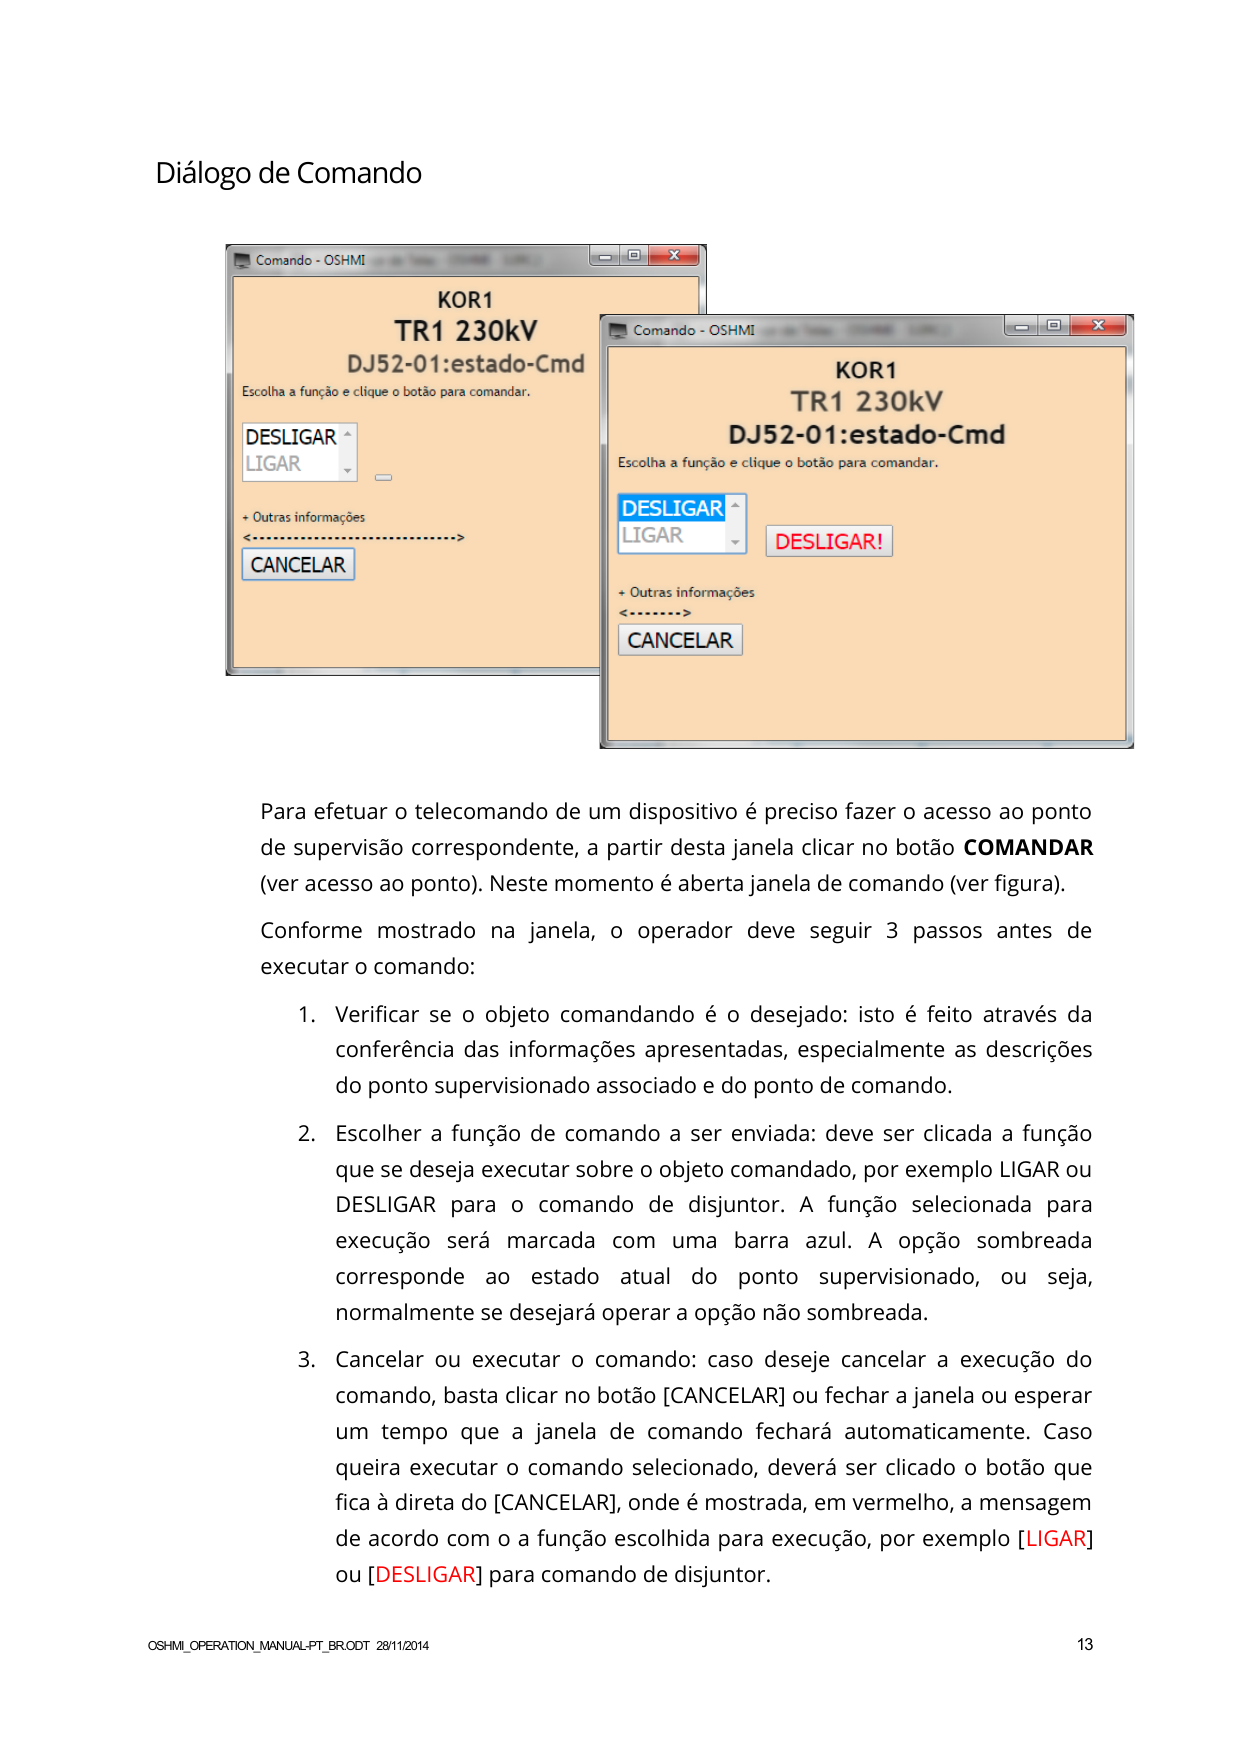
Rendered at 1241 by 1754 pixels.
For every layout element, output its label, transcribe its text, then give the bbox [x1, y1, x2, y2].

list Cancelar ou executar o comando: caso deseje cancelar a execução do comando, basta clicar no botão [CANCELAR] ou fechar a janela ou esperar um tempo que a janela de comando fechará automaticamente. Caso queira executar o comando selecionado, deverá ser clicado o botão que fica à direta do [CANCELAR], onde é mostrada, em vermelho, a mensagem de acordo com o a função escolhida para execução, por exemplo [LIGAR] ou [DESLIGAR] para comando de disjuntor. [298, 1344, 1093, 1588]
text Conforme mostrado na janela, o operador deve seguir 3 passos antes de executar o comando: [260, 915, 1093, 981]
list Verificar se o objeto comandando é o desejado: isto é feito através da conferência das informações apresentadas, especialmente as descrições do ponto supervisionado associado e do ponto de comando. [298, 999, 1093, 1100]
text Para efetuar o telecomando de um dispositivo é preciso fazer o acesso ao ponto de supervisão correspondente, a partir desta janela clicar no botão COMANDAR (ver acesso ao ponto). Neste momento é aberta janela de comando (ver figura). [260, 796, 1093, 897]
subtitle Diálogo de Comando [149, 146, 1093, 211]
list Escolher a função de comando a ser enviada: deve ser clicada a função que se deseja executar sobre o objeto comandado, por exemplo LIGAR ou DESLIGAR para o comando de disjuntor. A função selecionada para execução será marcada com uma barra azul. A opção sombreada corresponde ao estado atual do ponto supervisionado, ou seja, normalmente se desejará operar a opção não sombreada. [298, 1118, 1093, 1326]
picture [225, 244, 1135, 749]
